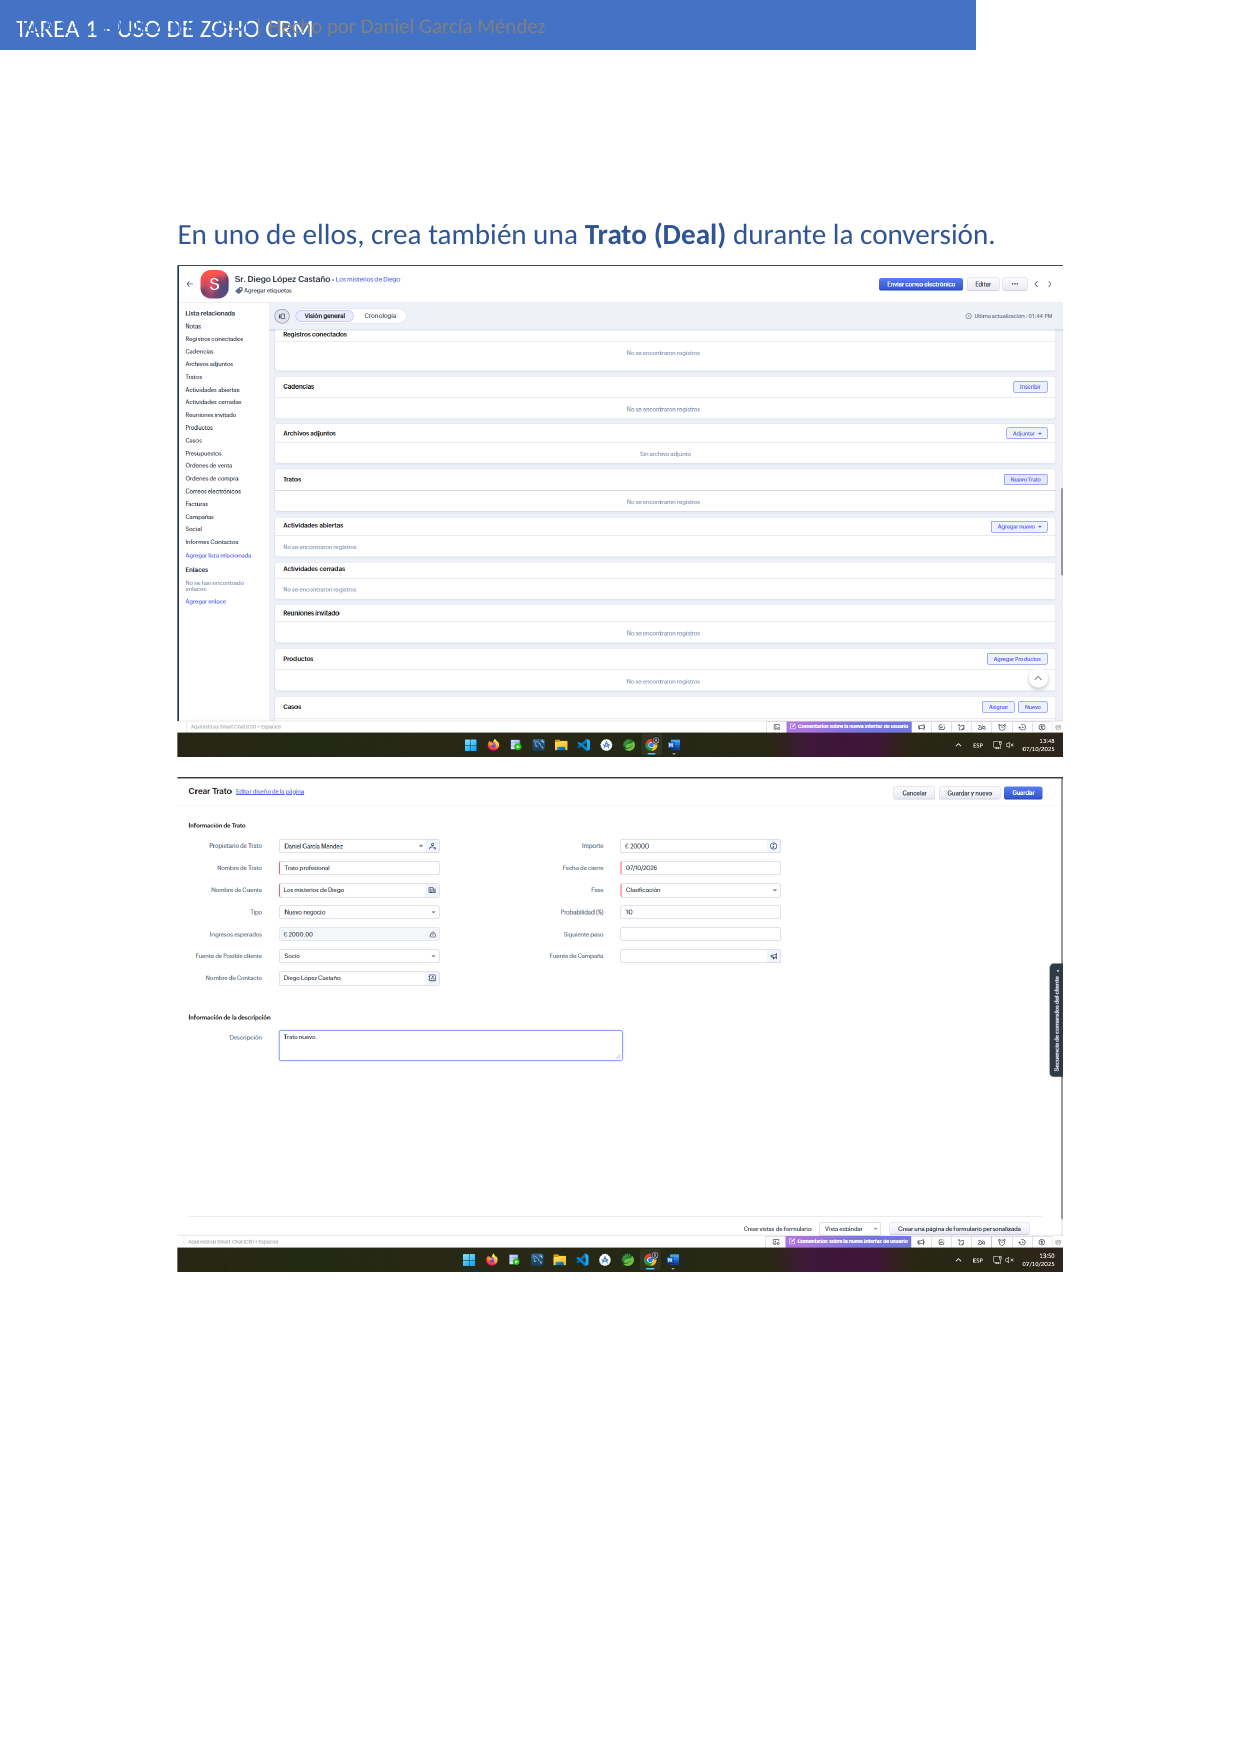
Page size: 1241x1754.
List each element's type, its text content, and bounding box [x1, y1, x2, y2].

subtitle En uno de ellos, crea también una Trato (Deal) durante la conversión. [177, 216, 1063, 252]
